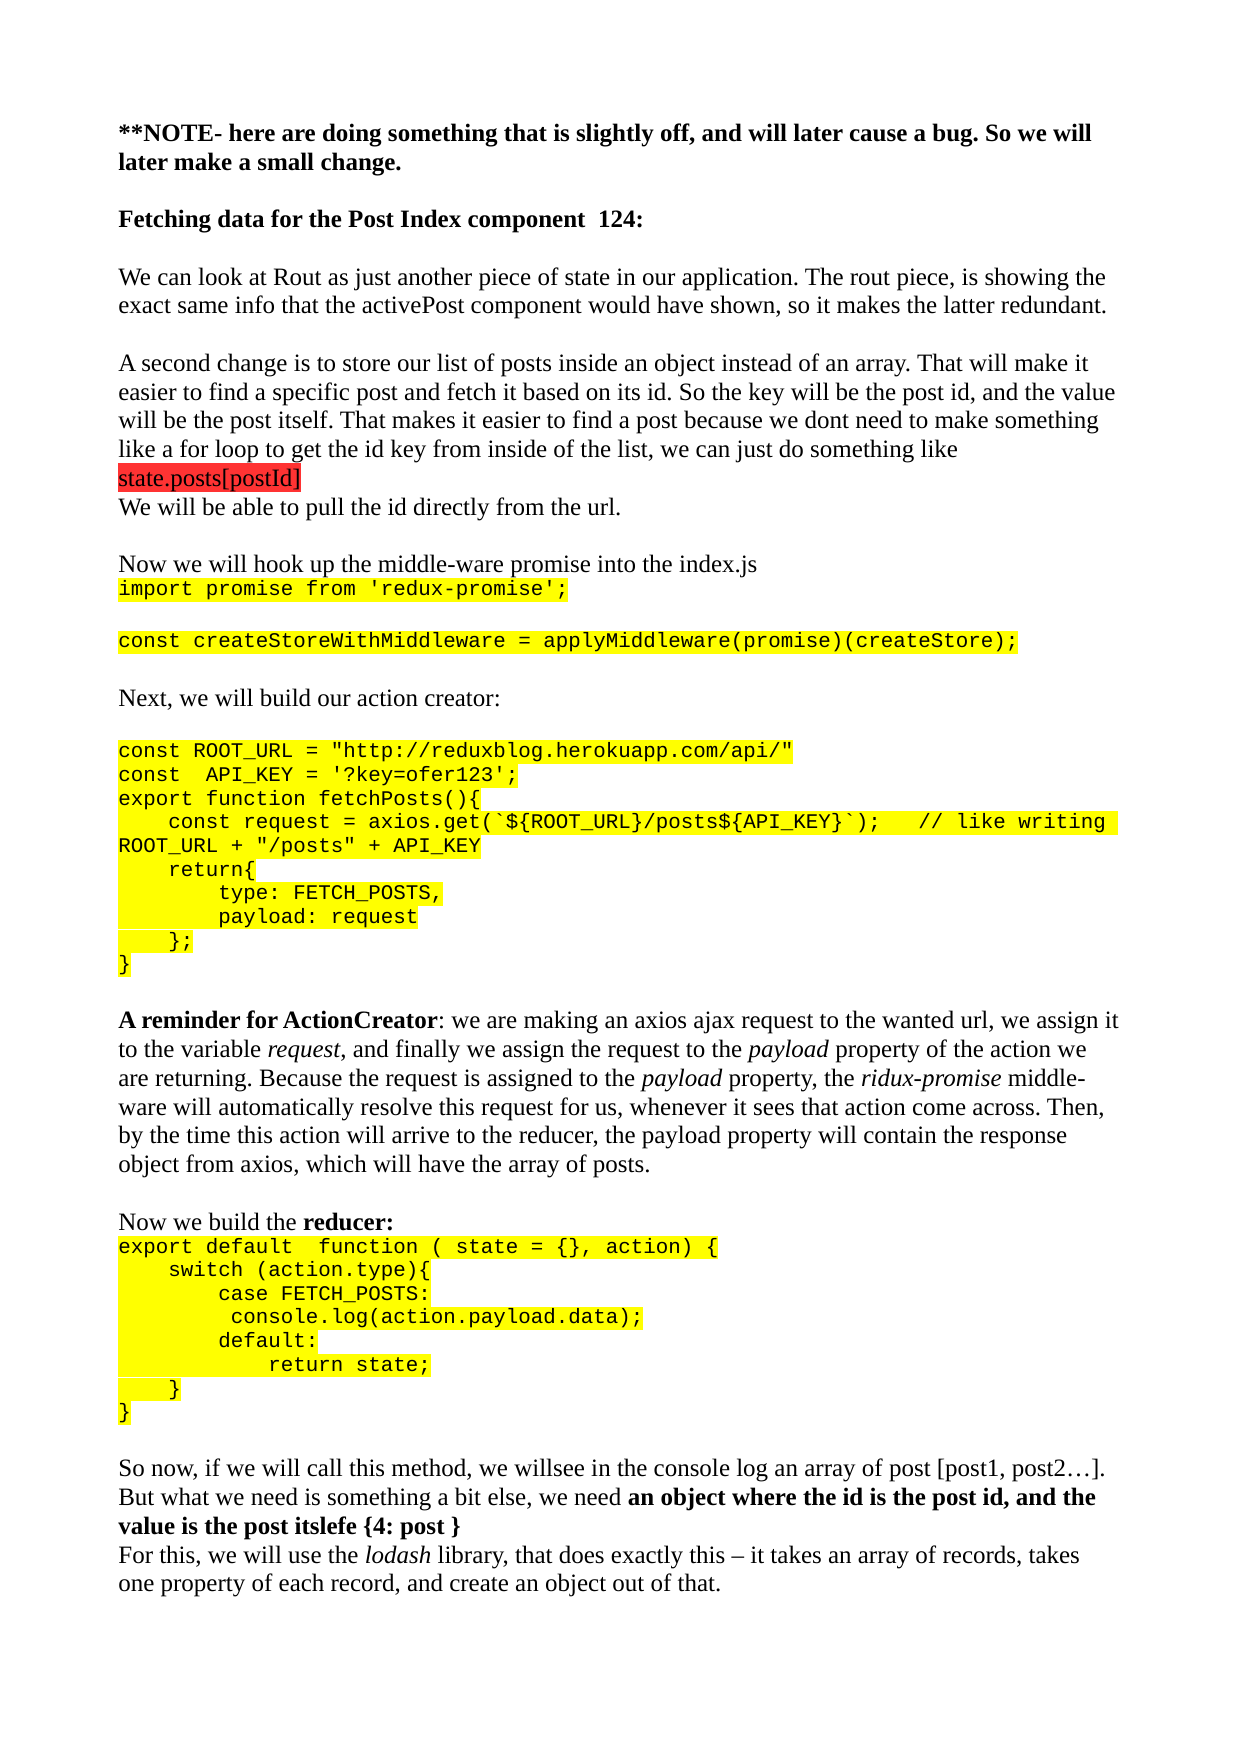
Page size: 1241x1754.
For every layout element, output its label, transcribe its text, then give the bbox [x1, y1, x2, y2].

text Now we build the reducer: [118, 1207, 1122, 1236]
text switch (action.type){ [118, 1259, 1122, 1283]
text Next, we will build our action creator: [118, 683, 1122, 712]
text return{ [118, 859, 1122, 882]
text Fetching data for the Post Index component 124: [118, 204, 1122, 233]
text **NOTE- here are doing something that is slightly off, and will later cause a bug. So we will later make a small change. [118, 118, 1122, 176]
text We can look at Rout as just another piece of state in our application. The rout piece, is showing the exact same info that the activePost component would have shown, so it makes the latter redundant. [118, 262, 1122, 319]
text } [118, 953, 1122, 977]
text return state; [118, 1354, 1122, 1377]
text const ROOT_URL = "http://reduxblog.herokuapp.com/api/" [118, 740, 1122, 764]
text const createStoreWithMiddleware = applyMiddleware(promise)(createStore); [118, 631, 1122, 654]
text payload: request [118, 906, 1122, 929]
text We will be able to pull the id directly from the url. [118, 492, 1122, 521]
text A reminder for ActionCreator: we are making an axios ajax request to the wanted url, we assign it to the variable request, and finally we assign the request to the payload property of the action we are returning. Because the request is assigned to the payload property, the ridux-promise middle-ware will automatically resolve this request for us, whenever it sees that action come across. Then, by the time this action will arrive to the reducer, the payload property will contain the response object from axios, which will have the array of posts. [118, 1006, 1122, 1178]
text console.log(action.payload.data); [118, 1307, 1122, 1330]
text } [118, 1377, 1122, 1401]
text export function fetchPosts(){ [118, 788, 1122, 811]
text type: FETCH_POSTS, [118, 882, 1122, 906]
text }; [118, 929, 1122, 953]
text const API_KEY = '?key=ofer123'; [118, 764, 1122, 788]
text } [118, 1401, 1122, 1425]
text export default function ( state = {}, action) { [118, 1236, 1122, 1259]
text import promise from 'redux-promise'; [118, 578, 1122, 602]
text case FETCH_POSTS: [118, 1283, 1122, 1307]
text const request = axios.get(`${ROOT_URL}/posts${API_KEY}`); // like writing ROOT_URL + "/posts" + API_KEY [118, 811, 1122, 859]
text A second change is to store our list of posts inside an object instead of an array. That will make it easier to find a specific post and fetch it based on its id. So the key will be the post id, and the value will be the post itself. That makes it easier to find a post because we dont need to make something like a for loop to get the id key from inside of the list, we can just do something like state.posts[postId] [118, 348, 1122, 492]
text For this, we will use the lodash library, that does exactly this – it takes an array of records, takes one property of each record, and create an object out of that. [118, 1540, 1122, 1597]
text default: [118, 1330, 1122, 1354]
text Now we will hook up the middle-ware promise into the index.js [118, 549, 1122, 578]
text So now, if we will call this method, we willsee in the console log an array of post [post1, post2…]. But what we need is something a bit else, we need an object where the id is the post id, and the value is the post itslefe {4: post } [118, 1453, 1122, 1540]
